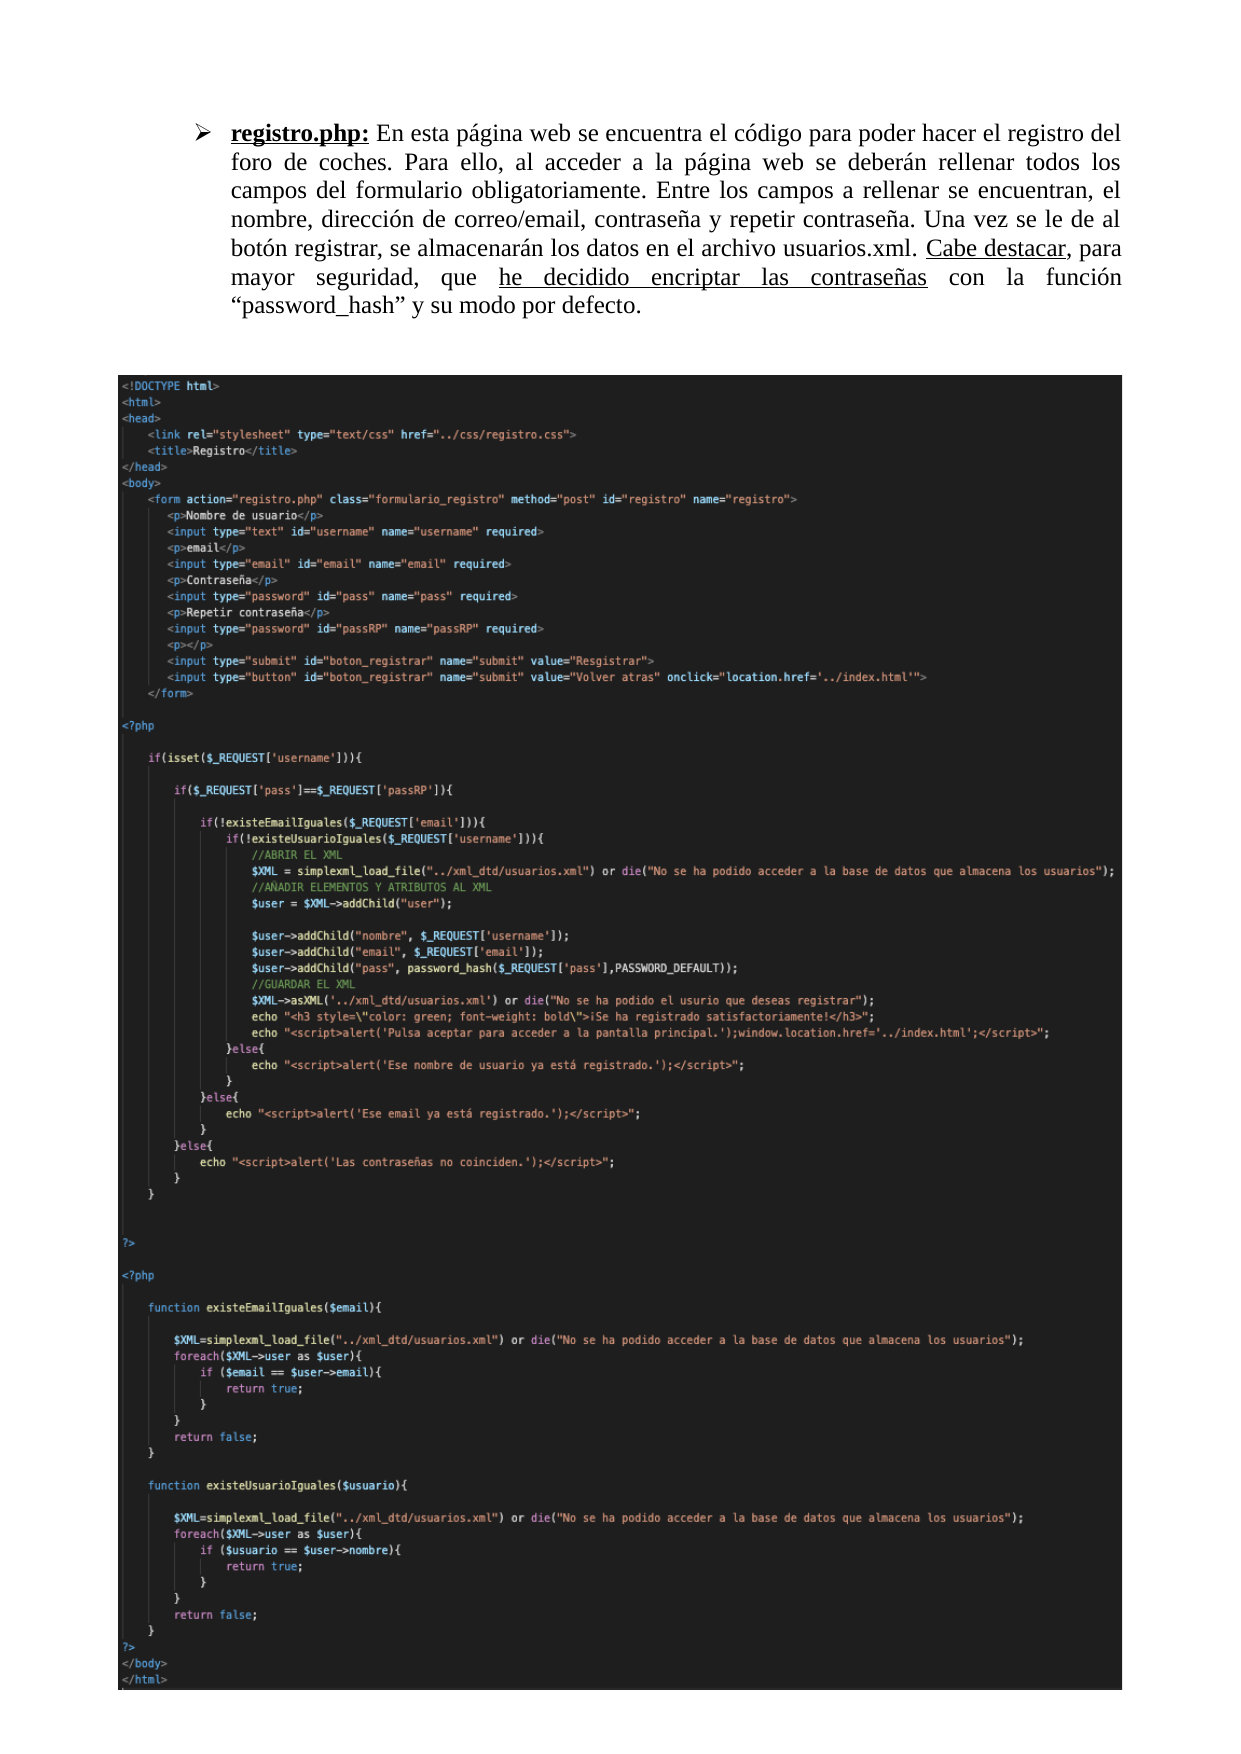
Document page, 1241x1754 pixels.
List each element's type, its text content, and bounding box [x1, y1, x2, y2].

list registro.php: En esta página web se encuentra el código para poder hacer el registro del foro de coches. Para ello, al acceder a la página web se deberán rellenar todos los campos del formulario obligatoriamente. Entre los campos a rellenar se encuentran, el nombre, dirección de correo/email, contraseña y repetir contraseña. Una vez se le de al botón registrar, se almacenarán los datos en el archivo usuarios.xml. Cabe destacar, para mayor seguridad, que he decidido encriptar las contraseñas con la función “password_hash” y su modo por defecto. [193, 118, 1122, 319]
picture [118, 375, 1123, 1690]
